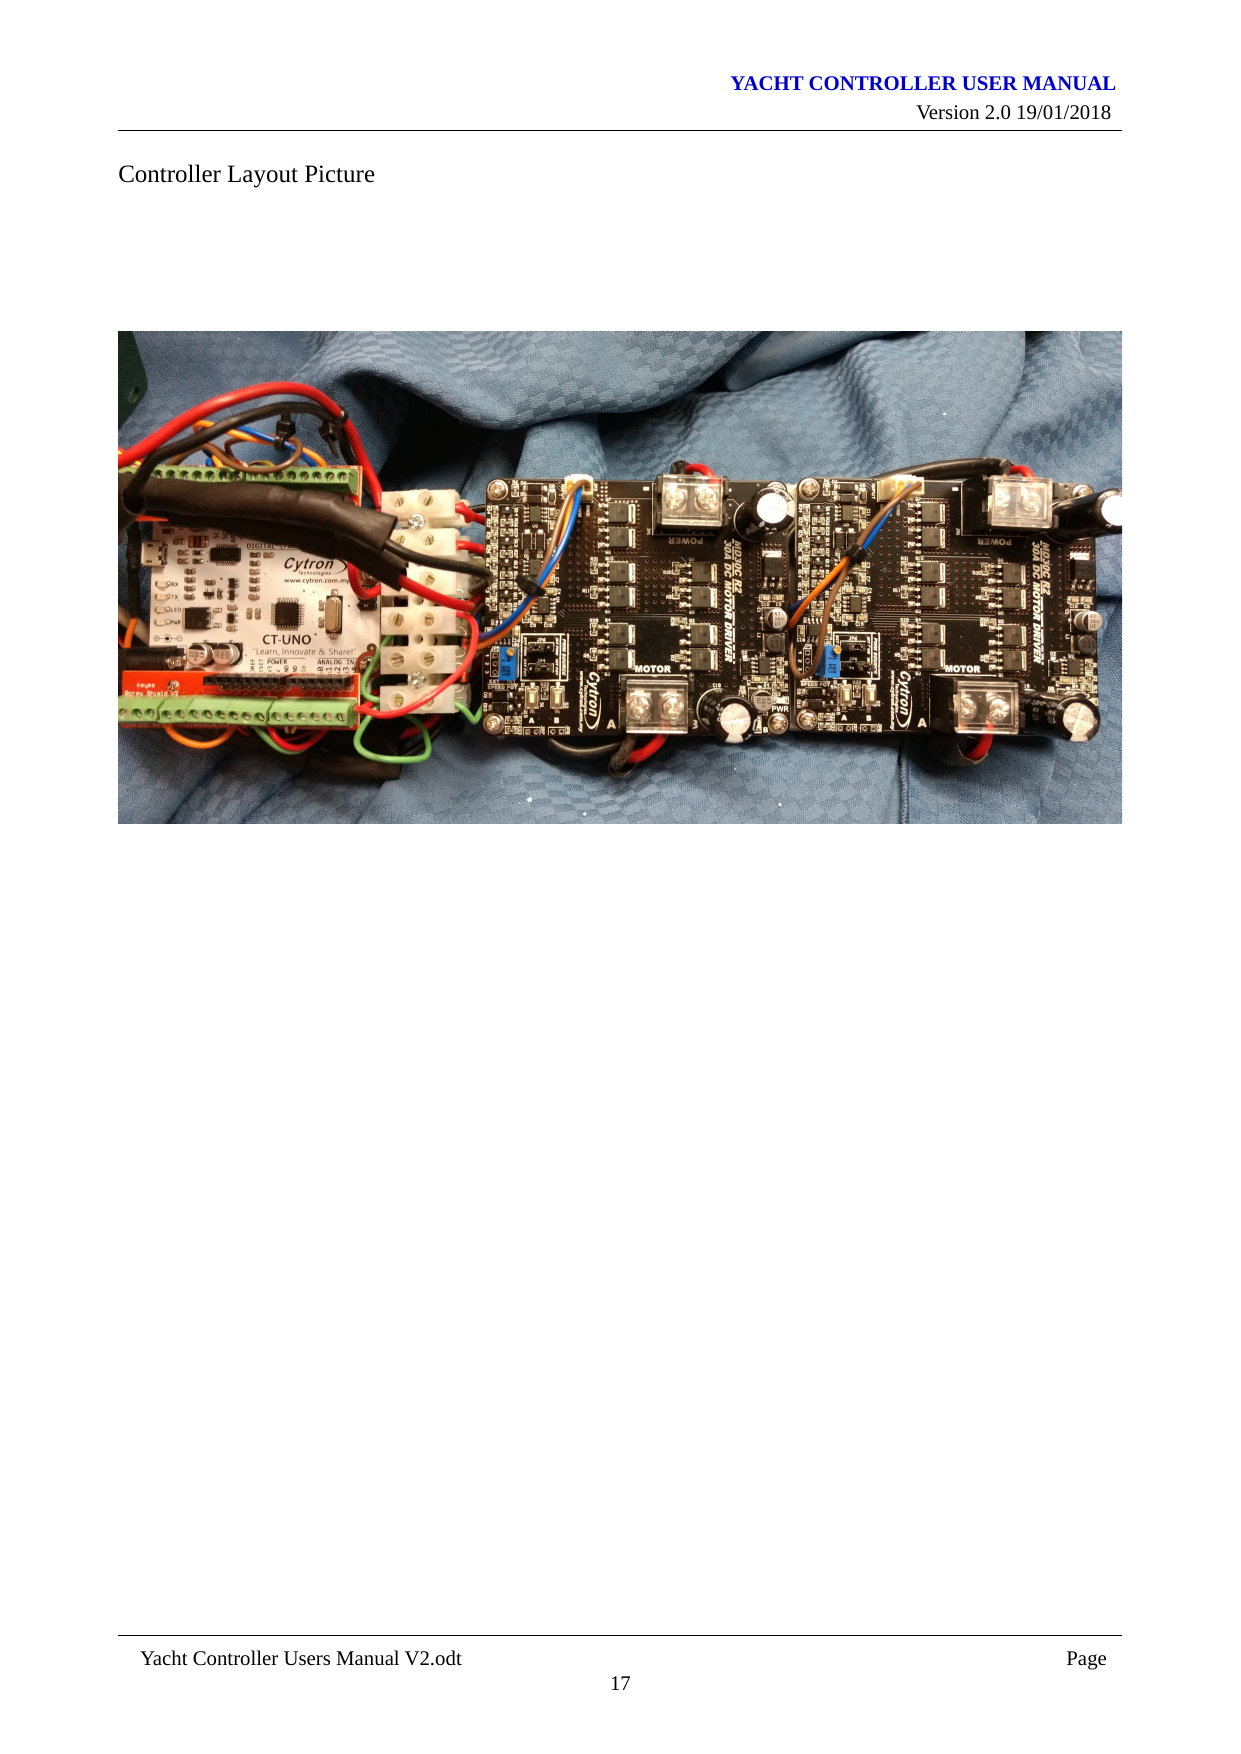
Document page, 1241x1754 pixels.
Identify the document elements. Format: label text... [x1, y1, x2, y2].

text Controller Layout Picture [118, 159, 1122, 188]
picture [118, 331, 1123, 824]
